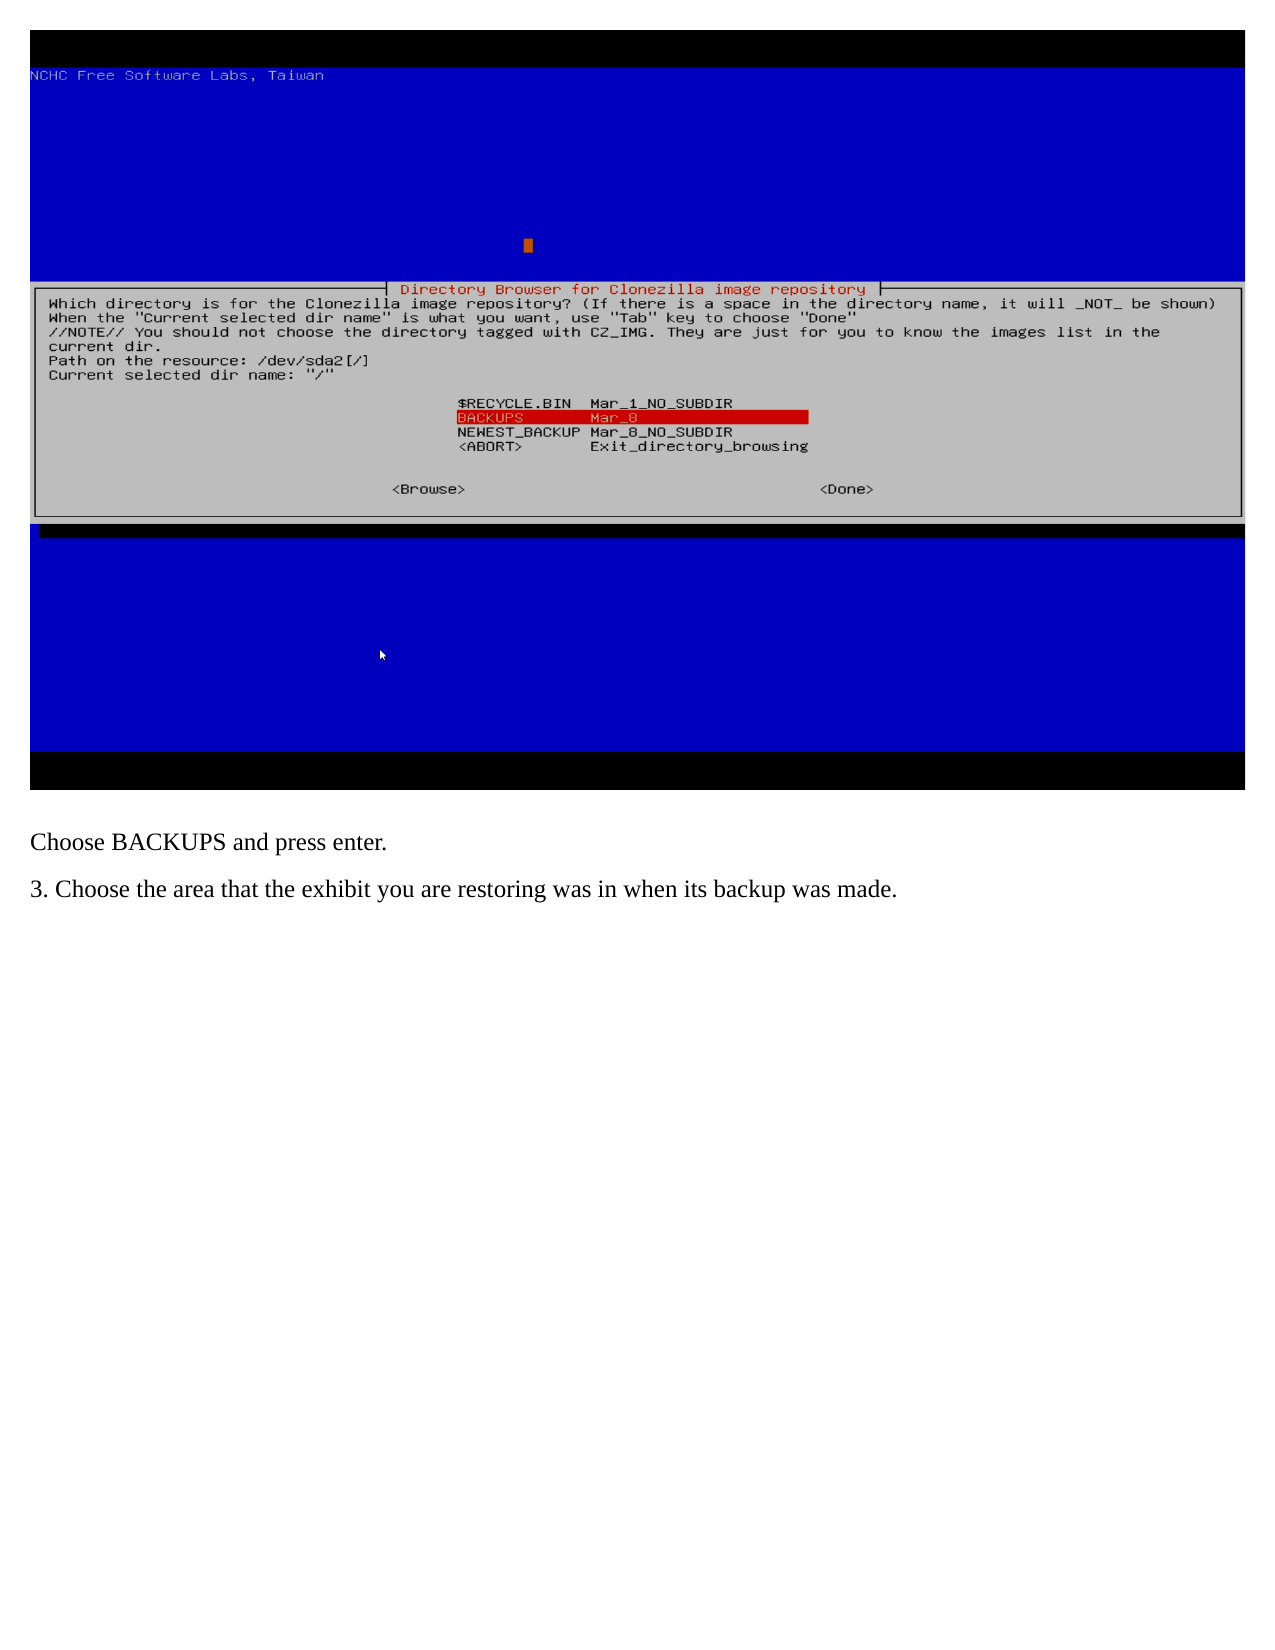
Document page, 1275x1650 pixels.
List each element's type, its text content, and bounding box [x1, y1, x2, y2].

text 3. Choose the area that the exhibit you are restoring was in when its backup was made. [30, 874, 1245, 903]
picture [30, 30, 1246, 790]
text Choose BACKUPS and press enter. [30, 790, 1245, 855]
